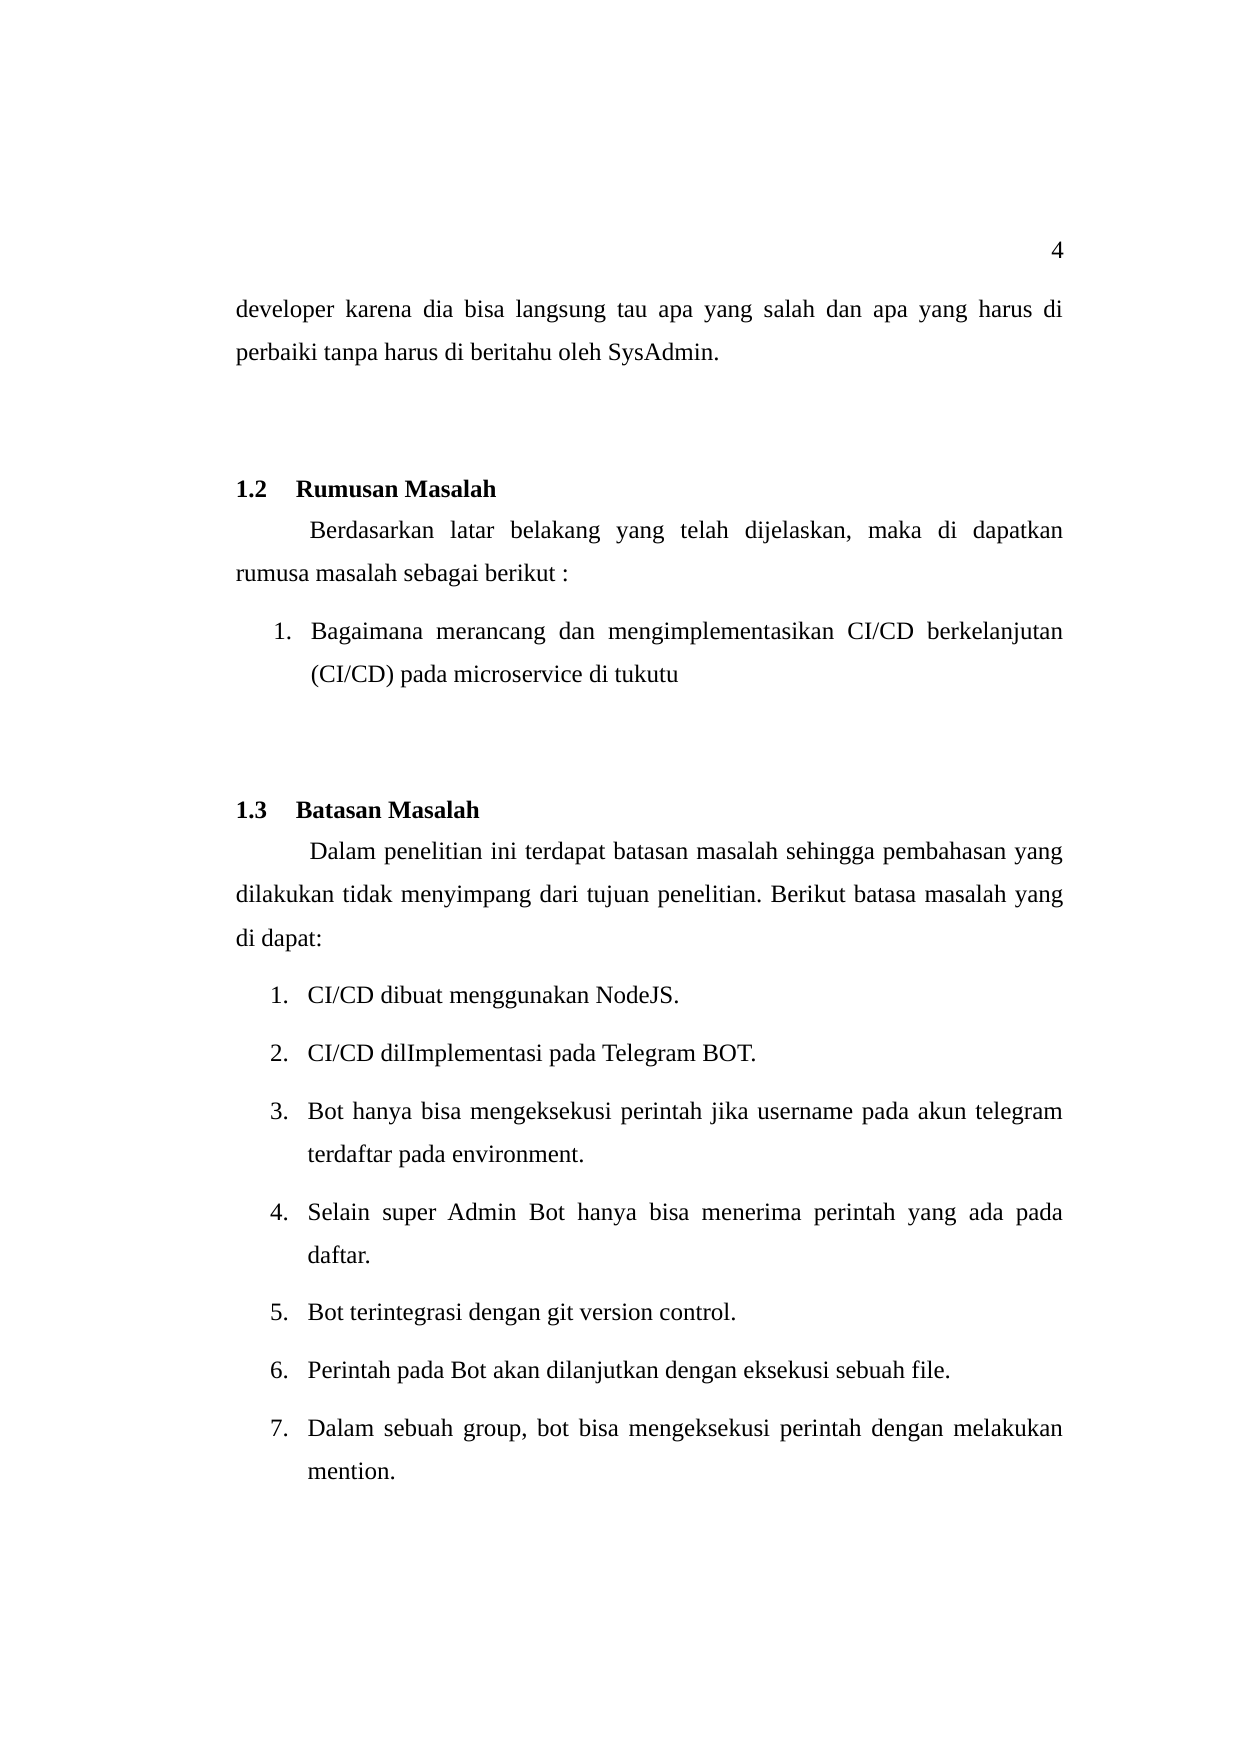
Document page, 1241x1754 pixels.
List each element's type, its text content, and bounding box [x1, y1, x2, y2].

text developer karena dia bisa langsung tau apa yang salah dan apa yang harus di perbaiki tanpa harus di beritahu oleh SysAdmin. [236, 294, 1063, 366]
list Bot terintegrasi dengan git version control. [270, 1297, 1063, 1326]
subtitle Rumusan Masalah [236, 474, 1063, 502]
subtitle Batasan Masalah [236, 795, 1063, 824]
list Dalam sebuah group, bot bisa mengeksekusi perintah dengan melakukan mention. [270, 1413, 1063, 1485]
text Dalam penelitian ini terdapat batasan masalah sehingga pembahasan yang dilakukan tidak menyimpang dari tujuan penelitian. Berikut batasa masalah yang di dapat: [232, 836, 1063, 951]
list Bot hanya bisa mengeksekusi perintah jika username pada akun telegram terdaftar pada environment. [270, 1096, 1063, 1168]
list Bagaimana merancang dan mengimplementasikan CI/CD berkelanjutan (CI/CD) pada microservice di tukutu [273, 616, 1063, 688]
list Perintah pada Bot akan dilanjutkan dengan eksekusi sebuah file. [270, 1355, 1063, 1384]
text Berdasarkan latar belakang yang telah dijelaskan, maka di dapatkan rumusa masalah sebagai berikut : [236, 515, 1063, 587]
list CI/CD dibuat menggunakan NodeJS. [270, 980, 1063, 1009]
list CI/CD dilImplementasi pada Telegram BOT. [270, 1038, 1063, 1067]
list Selain super Admin Bot hanya bisa menerima perintah yang ada pada daftar. [270, 1197, 1063, 1268]
